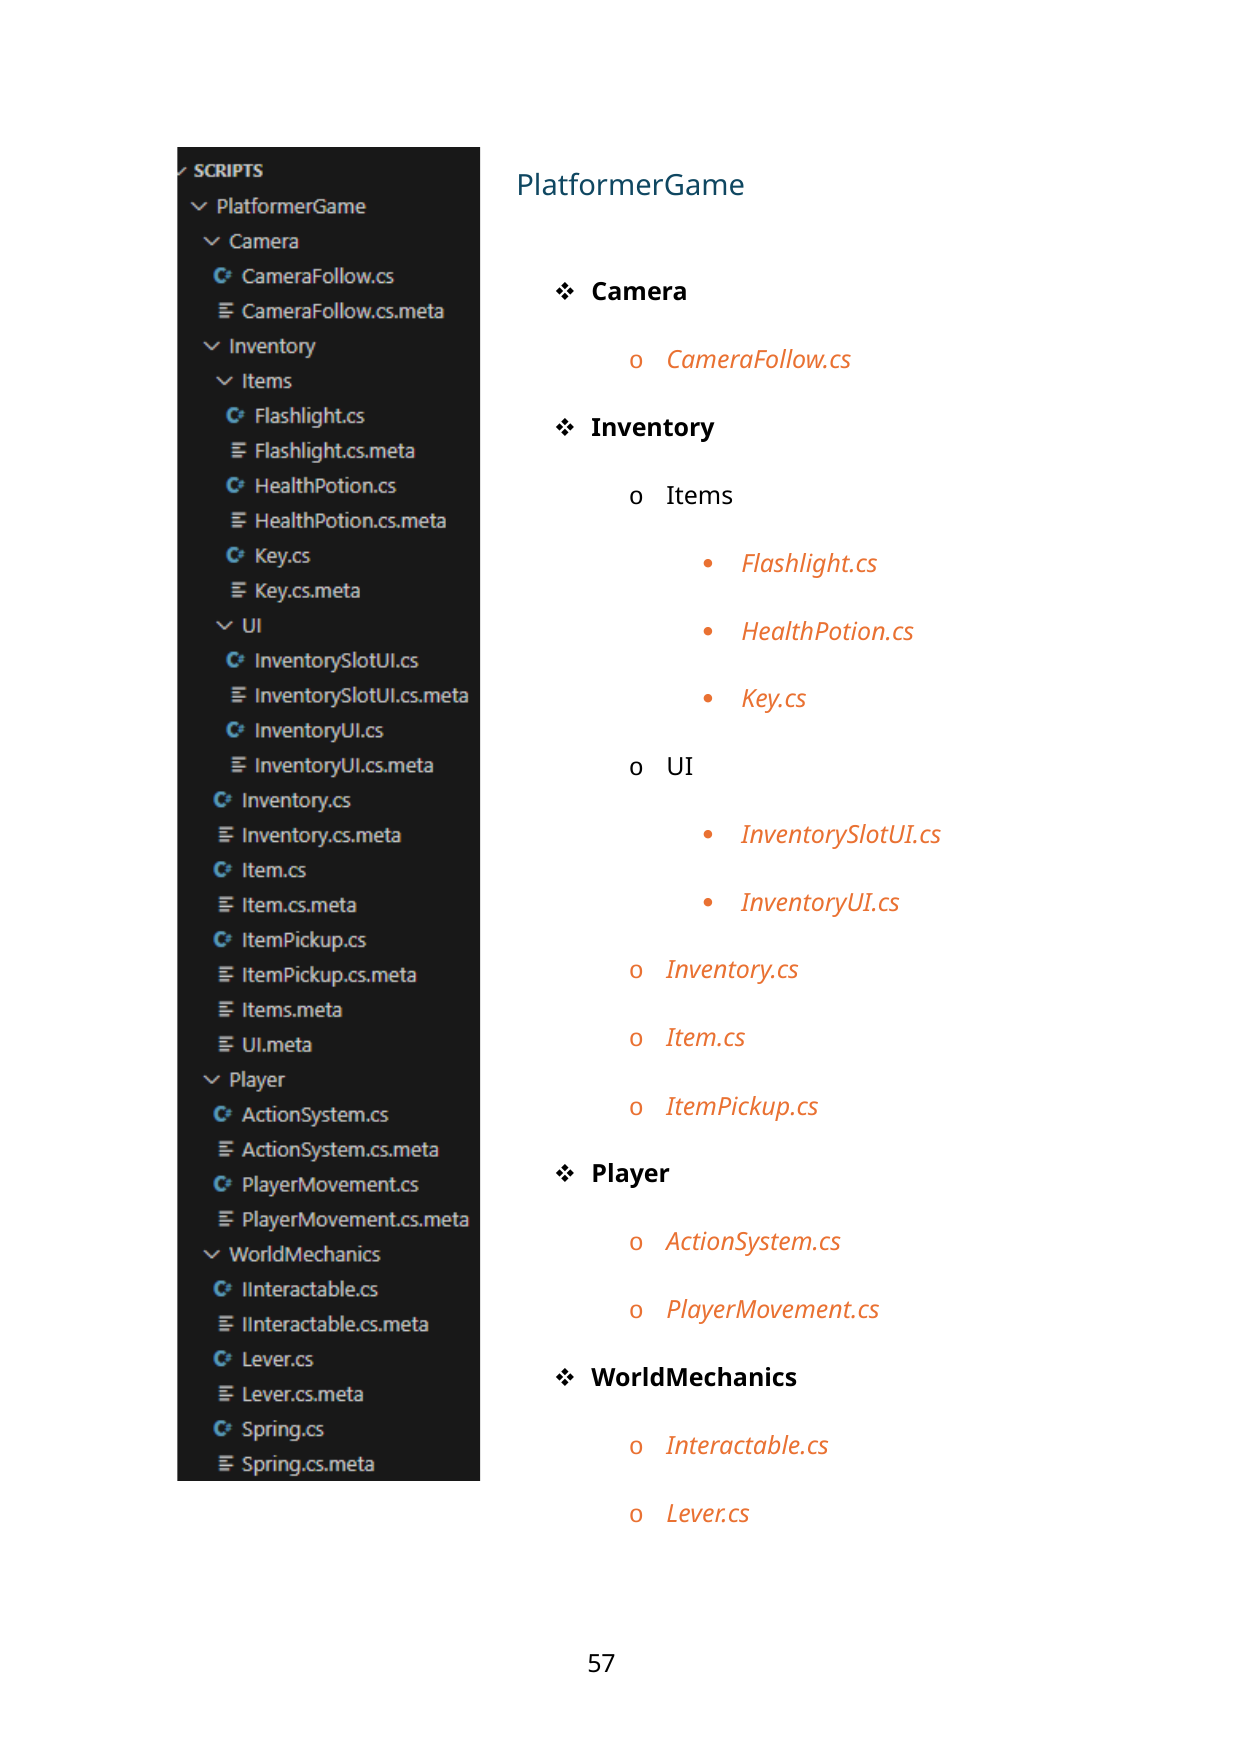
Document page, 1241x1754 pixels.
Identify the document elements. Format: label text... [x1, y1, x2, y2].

table_header [166, 148, 505, 1547]
table_header PlatformerGame Camera CameraFollow.cs Inventory Items Flashlight.cs HealthPotion.cs Key.cs UI InventorySlotUI.cs InventoryUI.cs Inventory.cs Item.cs ItemPickup.cs Player ActionSystem.cs PlayerMovement.cs WorldMechanics Interactable.cs Lever.cs Spring.cs [505, 148, 1051, 1547]
picture [177, 147, 481, 1481]
